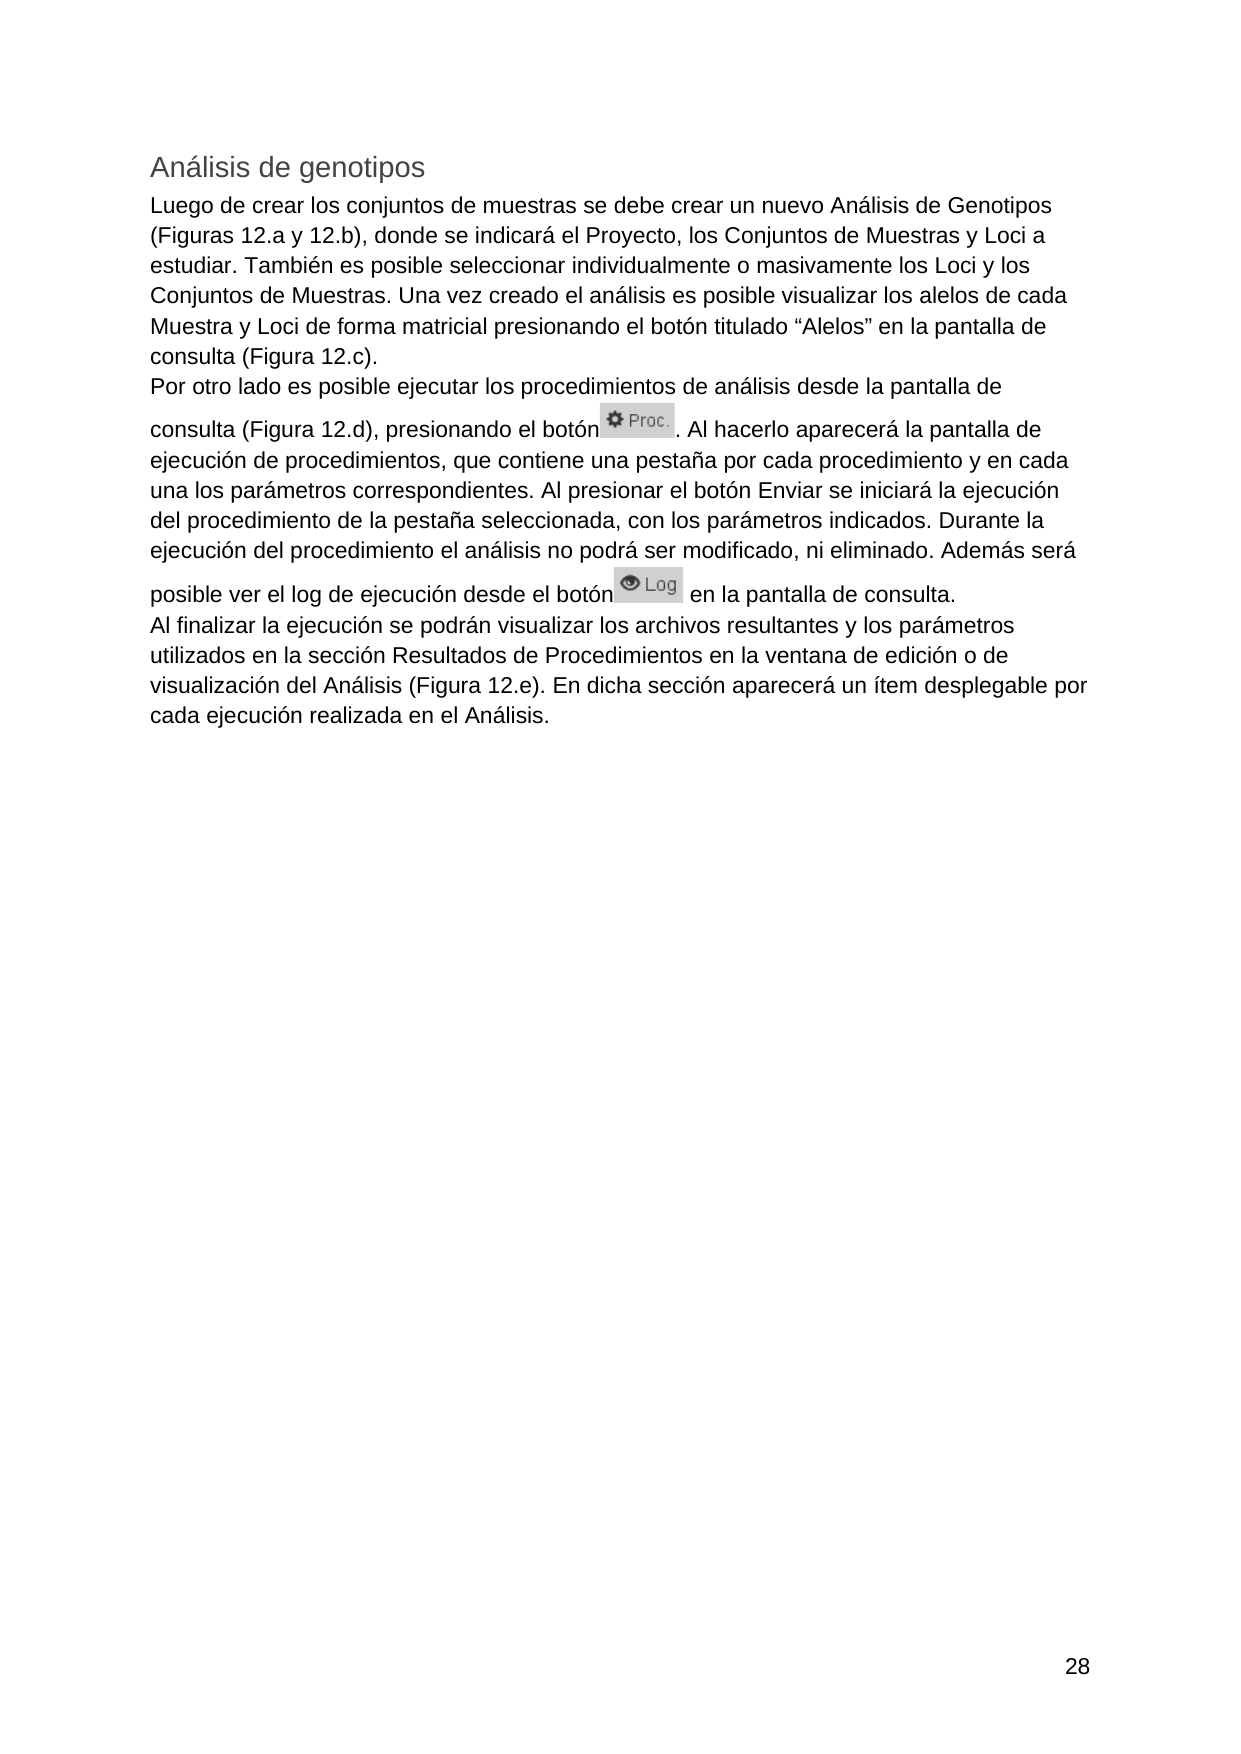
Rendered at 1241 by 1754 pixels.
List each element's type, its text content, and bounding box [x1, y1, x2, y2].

text Luego de crear los conjuntos de muestras se debe crear un nuevo Análisis de Genotipos (Figuras 12.a y 12.b), donde se indicará el Proyecto, los Conjuntos de Muestras y Loci a estudiar. También es posible seleccionar individualmente o masivamente los Loci y los Conjuntos de Muestras. Una vez creado el análisis es posible visualizar los alelos de cada Muestra y Loci de forma matricial presionando el botón titulado “Alelos” en la pantalla de consulta (Figura 12.c). [150, 192, 1090, 369]
subtitle Análisis de genotipos [150, 150, 1090, 183]
text Por otro lado es posible ejecutar los procedimientos de análisis desde la pantalla de consulta (Figura 12.d), presionando el botón. Al hacerlo aparecerá la pantalla de ejecución de procedimientos, que contiene una pestaña por cada procedimiento y en cada una los parámetros correspondientes. Al presionar el botón Enviar se iniciará la ejecución del procedimiento de la pestaña seleccionada, con los parámetros indicados. Durante la ejecución del procedimiento el análisis no podrá ser modificado, ni eliminado. Además será posible ver el log de ejecución desde el botón en la pantalla de consulta. [150, 373, 1090, 608]
picture [599, 403, 675, 438]
text Al finalizar la ejecución se podrán visualizar los archivos resultantes y los parámetros utilizados en la sección Resultados de Procedimientos en la ventana de edición o de visualización del Análisis (Figura 12.e). En dicha sección aparecerá un ítem desplegable por cada ejecución realizada en el Análisis. [150, 612, 1090, 729]
picture [613, 567, 684, 603]
